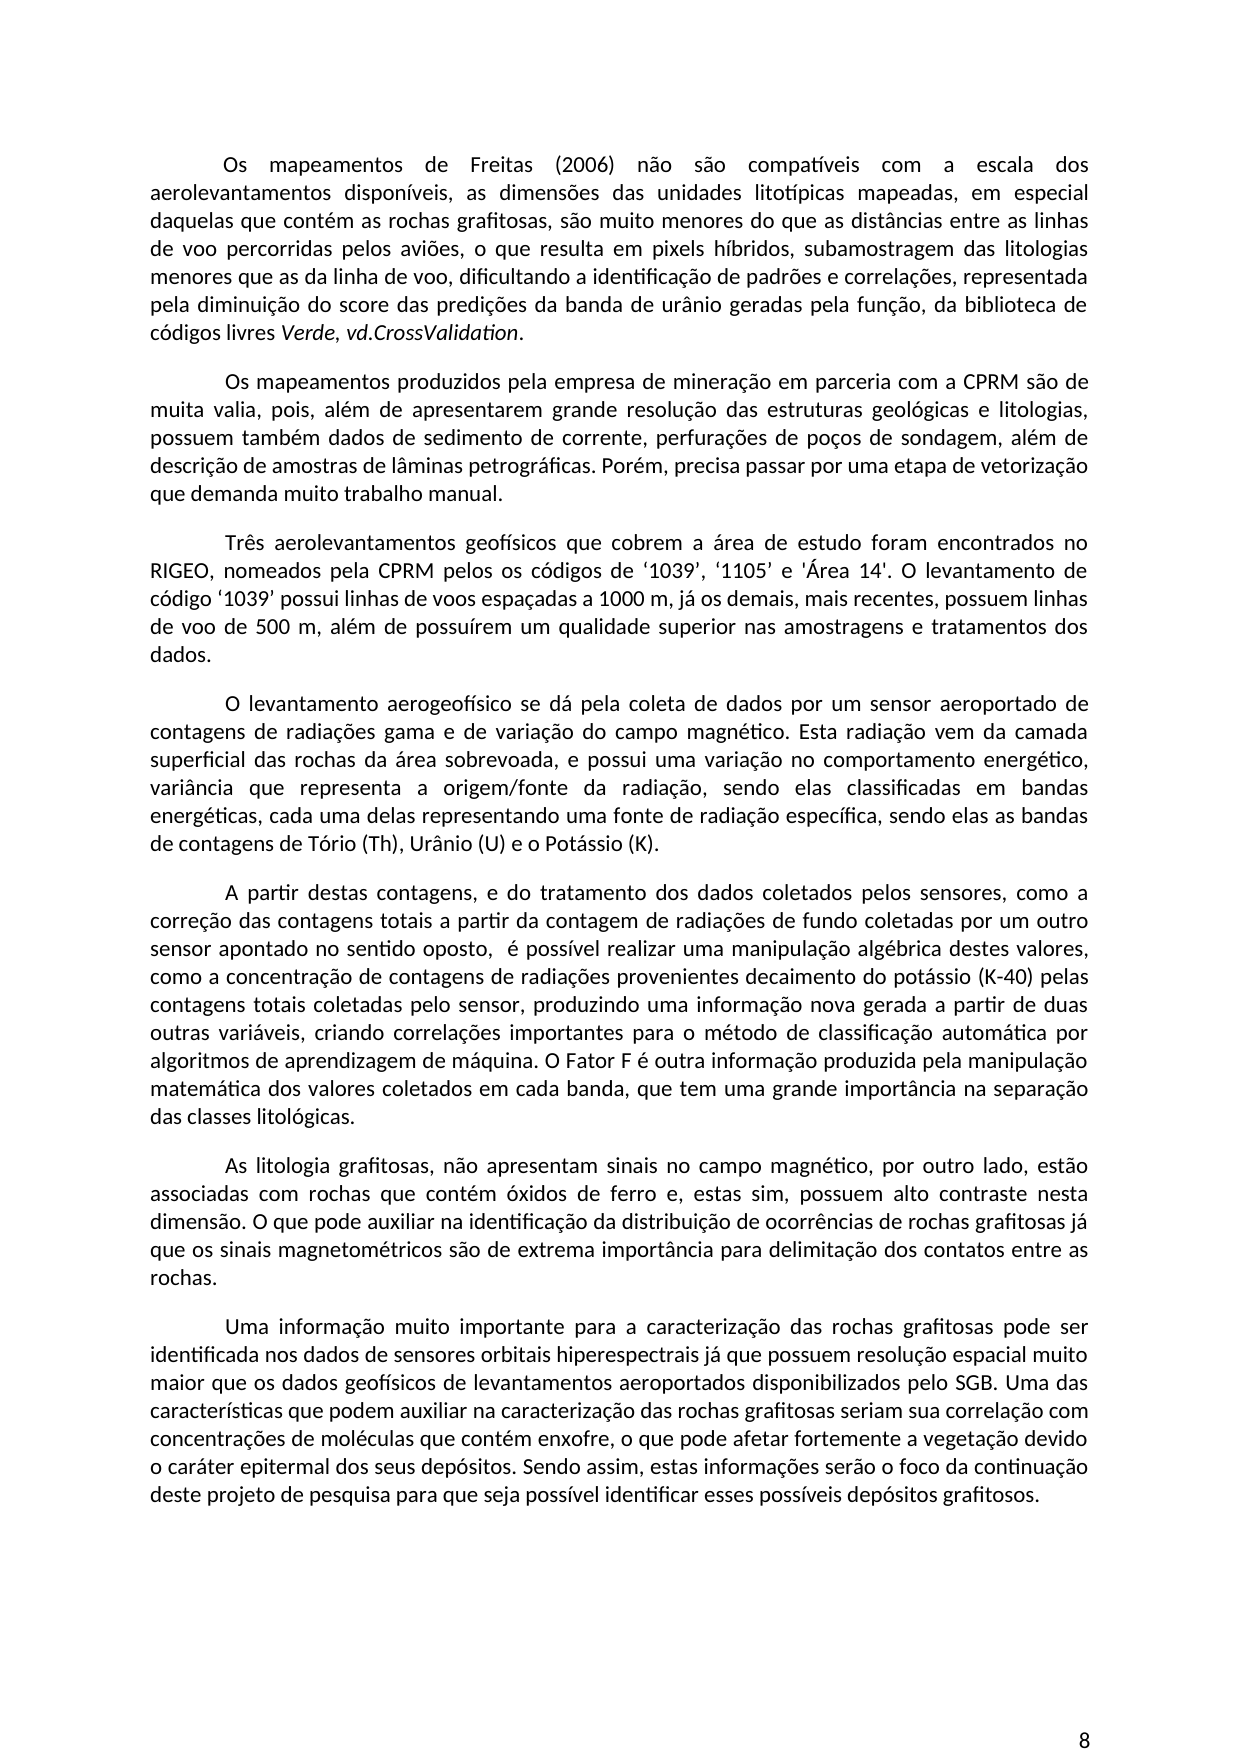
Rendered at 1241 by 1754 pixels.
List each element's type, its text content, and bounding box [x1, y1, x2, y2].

text Três aerolevantamentos geofísicos que cobrem a área de estudo foram encontrados no RIGEO, nomeados pela CPRM pelos os códigos de ‘1039’, ‘1105’ e 'Área 14'. O levantamento de código ‘1039’ possui linhas de voos espaçadas a 1000 m, já os demais, mais recentes, possuem linhas de voo de 500 m, além de possuírem um qualidade superior nas amostragens e tratamentos dos dados. [150, 528, 1090, 668]
text A partir destas contagens, e do tratamento dos dados coletados pelos sensores, como a correção das contagens totais a partir da contagem de radiações de fundo coletadas por um outro sensor apontado no sentido oposto, é possível realizar uma manipulação algébrica destes valores, como a concentração de contagens de radiações provenientes decaimento do potássio (K-40) pelas contagens totais coletadas pelo sensor, produzindo uma informação nova gerada a partir de duas outras variáveis, criando correlações importantes para o método de classificação automática por algoritmos de aprendizagem de máquina. O Fator F é outra informação produzida pela manipulação matemática dos valores coletados em cada banda, que tem uma grande importância na separação das classes litológicas. [150, 878, 1090, 1130]
text O levantamento aerogeofísico se dá pela coleta de dados por um sensor aeroportado de contagens de radiações gama e de variação do campo magnético. Esta radiação vem da camada superficial das rochas da área sobrevoada, e possui uma variação no comportamento energético, variância que representa a origem/fonte da radiação, sendo elas classificadas em bandas energéticas, cada uma delas representando uma fonte de radiação específica, sendo elas as bandas de contagens de Tório (Th), Urânio (U) e o Potássio (K). [150, 689, 1090, 857]
text Os mapeamentos de Freitas (2006) não são compatíveis com a escala dos aerolevantamentos disponíveis, as dimensões das unidades litotípicas mapeadas, em especial daquelas que contém as rochas grafitosas, são muito menores do que as distâncias entre as linhas de voo percorridas pelos aviões, o que resulta em pixels híbridos, subamostragem das litologias menores que as da linha de voo, dificultando a identificação de padrões e correlações, representada pela diminuição do score das predições da banda de urânio geradas pela função, da biblioteca de códigos livres Verde, vd.CrossValidation. [150, 150, 1090, 346]
text Uma informação muito importante para a caracterização das rochas grafitosas pode ser identificada nos dados de sensores orbitais hiperespectrais já que possuem resolução espacial muito maior que os dados geofísicos de levantamentos aeroportados disponibilizados pelo SGB. Uma das características que podem auxiliar na caracterização das rochas grafitosas seriam sua correlação com concentrações de moléculas que contém enxofre, o que pode afetar fortemente a vegetação devido o caráter epitermal dos seus depósitos. Sendo assim, estas informações serão o foco da continuação deste projeto de pesquisa para que seja possível identificar esses possíveis depósitos grafitosos. [150, 1312, 1090, 1508]
text As litologia grafitosas, não apresentam sinais no campo magnético, por outro lado, estão associadas com rochas que contém óxidos de ferro e, estas sim, possuem alto contraste nesta dimensão. O que pode auxiliar na identificação da distribuição de ocorrências de rochas grafitosas já que os sinais magnetométricos são de extrema importância para delimitação dos contatos entre as rochas. [150, 1151, 1090, 1291]
text Os mapeamentos produzidos pela empresa de mineração em parceria com a CPRM são de muita valia, pois, além de apresentarem grande resolução das estruturas geológicas e litologias, possuem também dados de sedimento de corrente, perfurações de poços de sondagem, além de descrição de amostras de lâminas petrográficas. Porém, precisa passar por uma etapa de vetorização que demanda muito trabalho manual. [150, 367, 1090, 507]
